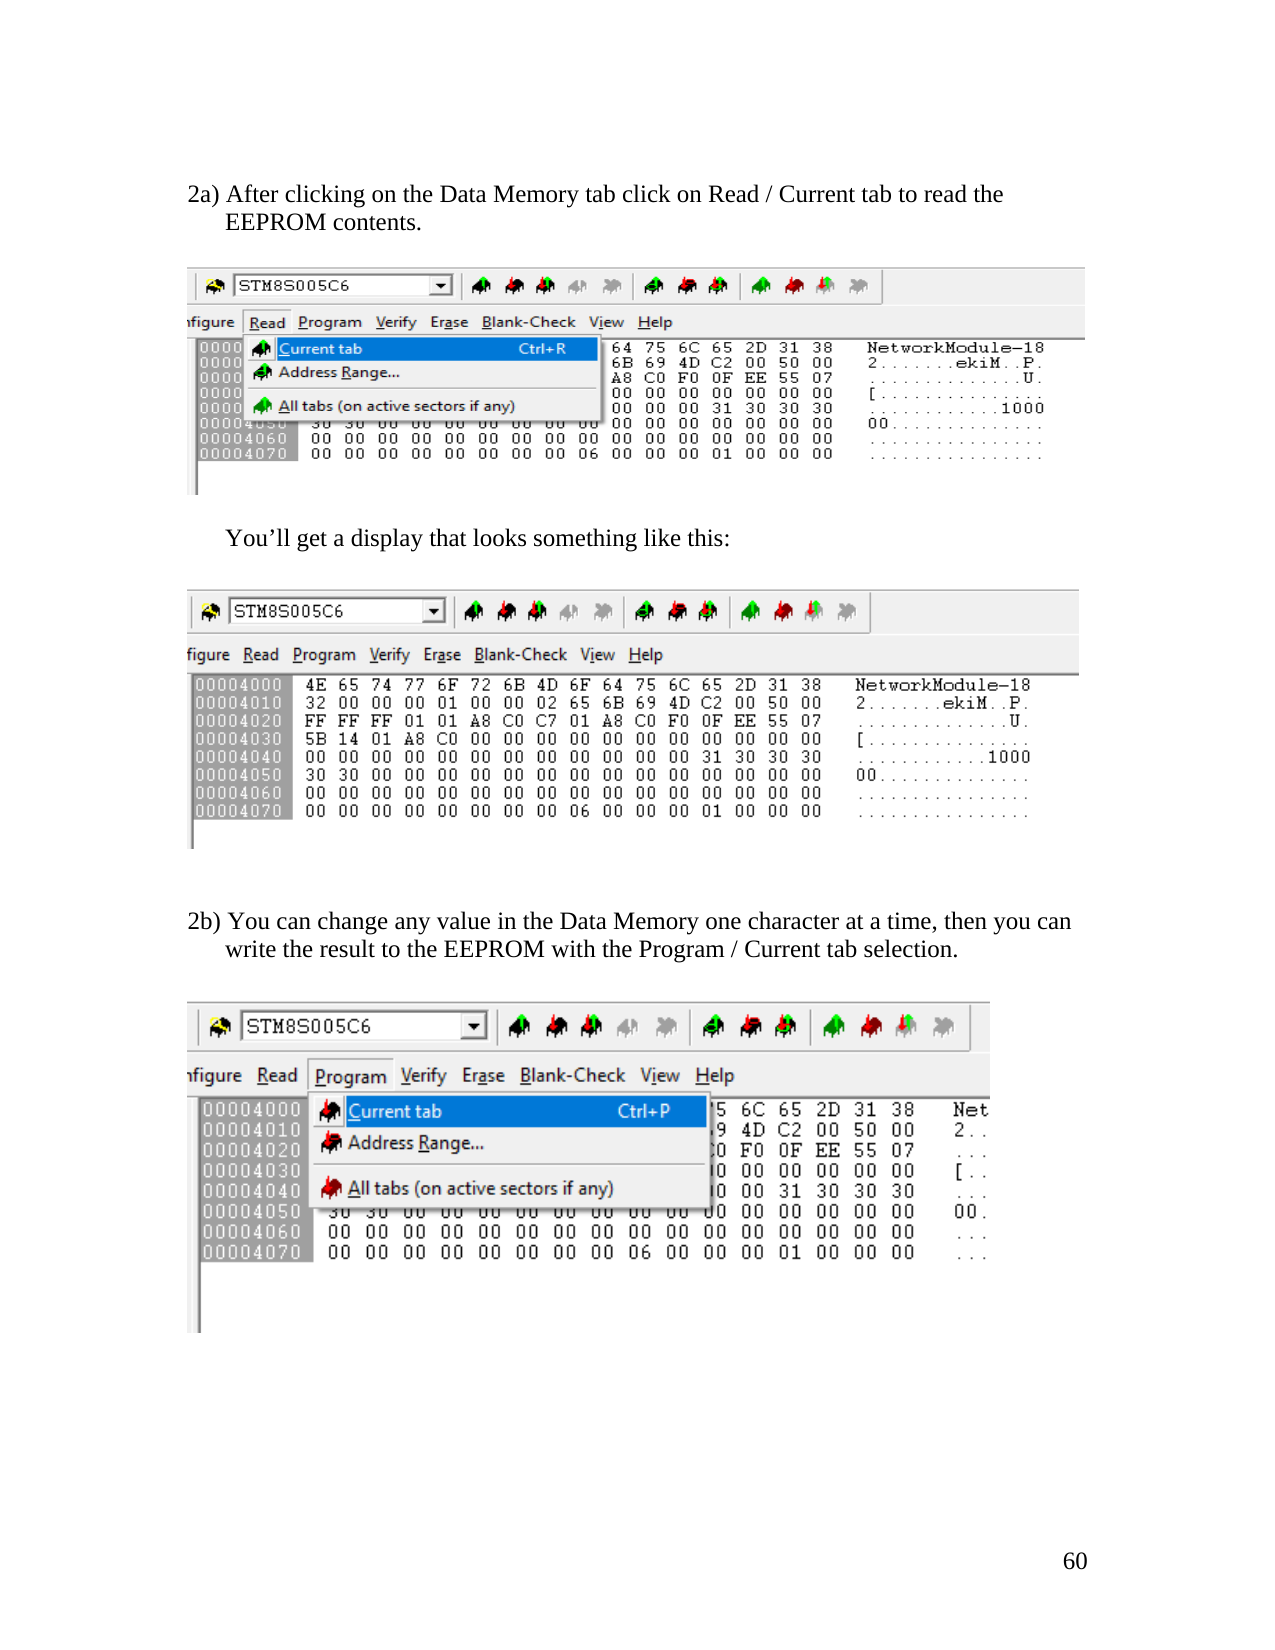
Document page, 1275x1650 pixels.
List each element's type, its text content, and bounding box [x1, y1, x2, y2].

picture [187, 991, 990, 1333]
text 2a) After clicking on the Data Memory tab click on Read / Current tab to read the EEPROM contents. [187, 179, 1087, 236]
picture [187, 264, 1085, 495]
text You’ll get a display that looks something like this: [225, 523, 1087, 552]
picture [187, 580, 1079, 849]
text 2b) You can change any value in the Data Memory one character at a time, then you can write the result to the EEPROM with the Program / Current tab selection. [187, 906, 1087, 963]
